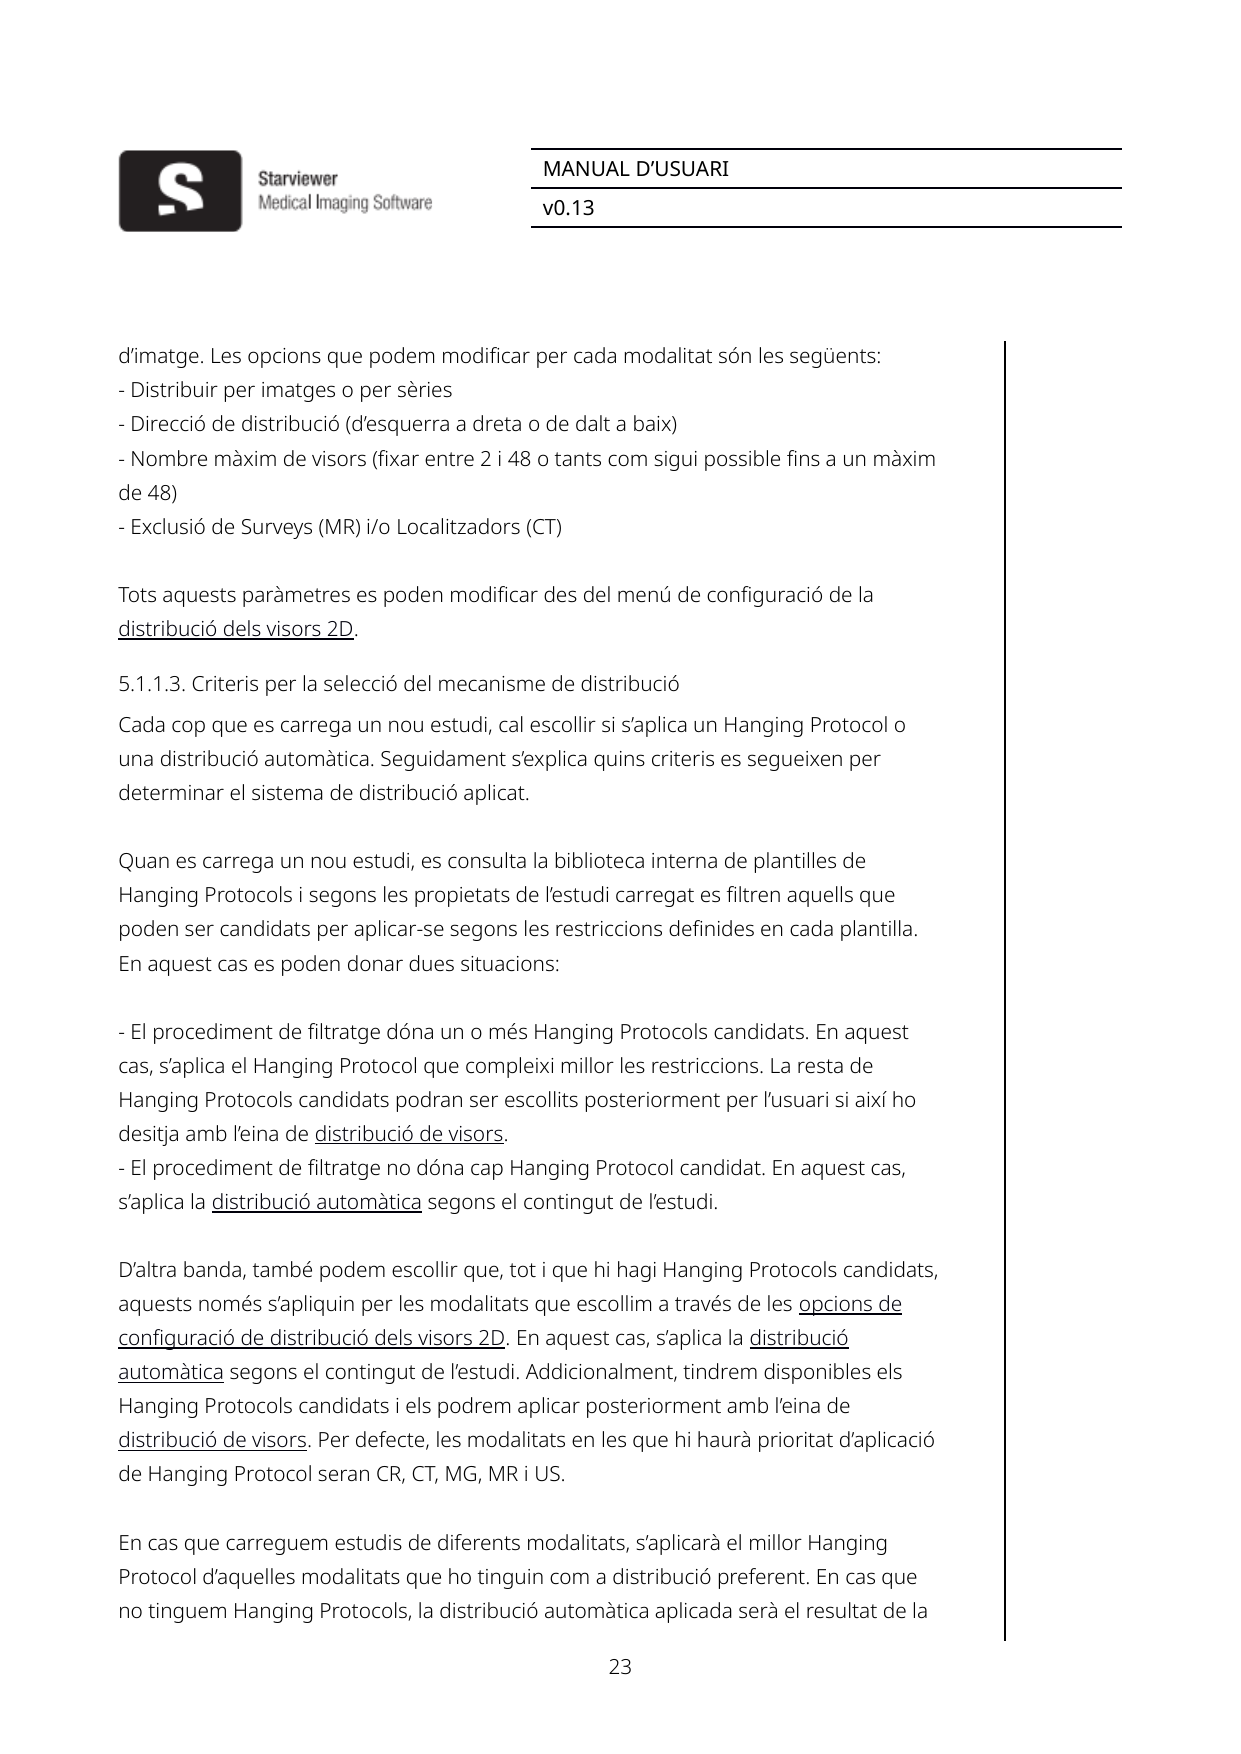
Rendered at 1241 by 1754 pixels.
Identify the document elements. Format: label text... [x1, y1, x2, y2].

text - Direcció de distribució (d’esquerra a dreta o de dalt a baix) [118, 409, 1004, 438]
text - Nombre màxim de visors (fixar entre 2 i 48 o tants com sigui possible fins a un màxim de 48) [118, 444, 1004, 506]
text - Distribuir per imatges o per sèries [118, 376, 1004, 404]
subtitle Criteris per la selecció del mecanisme de distribució [118, 669, 1004, 698]
text - El procediment de filtratge dóna un o més Hanging Protocols candidats. En aquest cas, s’aplica el Hanging Protocol que compleixi millor les restriccions. La resta de Hanging Protocols candidats podran ser escollits posteriorment per l’usuari si així ho desitja amb l’eina de distribució de visors. [118, 1017, 1004, 1147]
text - Exclusió de Surveys (MR) i/o Localitzadors (CT) [118, 512, 1004, 540]
text d’imatge. Les opcions que podem modificar per cada modalitat són les següents: [118, 341, 1004, 370]
text - El procediment de filtratge no dóna cap Hanging Protocol candidat. En aquest cas, s’aplica la distribució automàtica segons el contingut de l’estudi. [118, 1153, 1004, 1216]
text Quan es carrega un nou estudi, es consulta la biblioteca interna de plantilles de Hanging Protocols i segons les propietats de l’estudi carregat es filtren aquells que poden ser candidats per aplicar-se segons les restriccions definides en cada plantilla. En aquest cas es poden donar dues situacions: [118, 846, 1004, 977]
text En cas que carreguem estudis de diferents modalitats, s’aplicarà el millor Hanging Protocol d’aquelles modalitats que ho tinguin com a distribució preferent. En cas que no tinguem Hanging Protocols, la distribució automàtica aplicada serà el resultat de la [118, 1528, 1004, 1624]
text D’altra banda, també podem escollir que, tot i que hi hagi Hanging Protocols candidats, aquests només s’apliquin per les modalitats que escollim a través de les opcions de configuració de distribució dels visors 2D. En aquest cas, s’aplica la distribució automàtica segons el contingut de l’estudi. Addicionalment, tindrem disponibles els Hanging Protocols candidats i els podrem aplicar posteriorment amb l’eina de distribució de visors. Per defecte, les modalitats en les que hi haurà prioritat d’aplicació de Hanging Protocol seran CR, CT, MG, MR i US. [118, 1255, 1004, 1488]
text Tots aquests paràmetres es poden modificar des del menú de configuració de la distribució dels visors 2D. [118, 580, 1004, 643]
text Cada cop que es carrega un nou estudi, cal escollir si s’aplica un Hanging Protocol o una distribució automàtica. Seguidament s’explica quins criteris es segueixen per determinar el sistema de distribució aplicat. [118, 710, 1004, 807]
